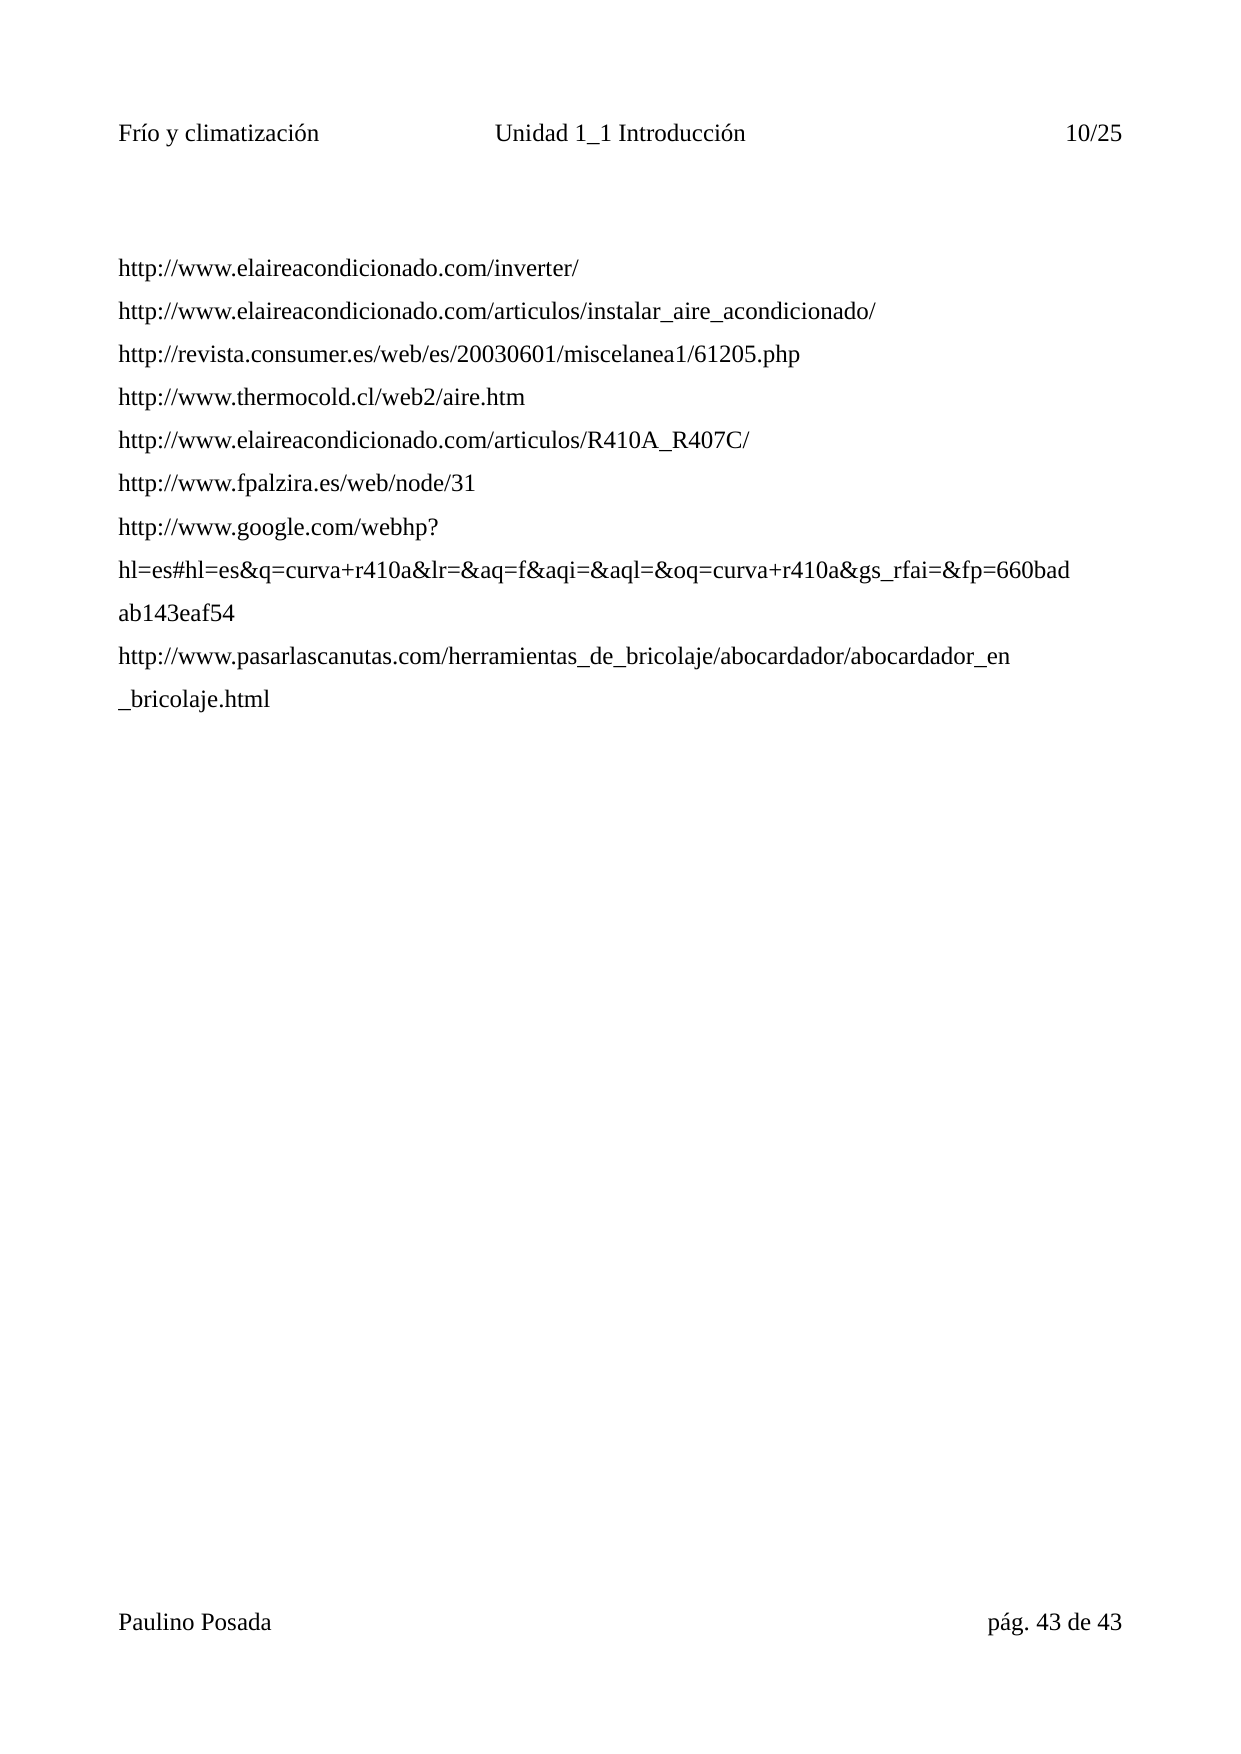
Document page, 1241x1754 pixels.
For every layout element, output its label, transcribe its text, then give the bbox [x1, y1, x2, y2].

text http://www.thermocold.cl/web2/aire.htm [118, 382, 1122, 411]
text ab143eaf54 [118, 598, 1122, 627]
text http://www.elaireacondicionado.com/inverter/ [118, 253, 1122, 282]
text http://www.google.com/webhp? [118, 512, 1122, 540]
text http://www.elaireacondicionado.com/articulos/instalar_aire_acondicionado/ [118, 296, 1122, 325]
text http://revista.consumer.es/web/es/20030601/miscelanea1/61205.php [118, 339, 1122, 368]
text http://www.fpalzira.es/web/node/31 [118, 468, 1122, 497]
text _bricolaje.html [118, 684, 1122, 713]
text http://www.elaireacondicionado.com/articulos/R410A_R407C/ [118, 425, 1122, 454]
text hl=es#hl=es&q=curva+r410a&lr=&aq=f&aqi=&aql=&oq=curva+r410a&gs_rfai=&fp=660bad [118, 555, 1122, 583]
text http://www.pasarlascanutas.com/herramientas_de_bricolaje/abocardador/abocardador_en [118, 641, 1122, 670]
